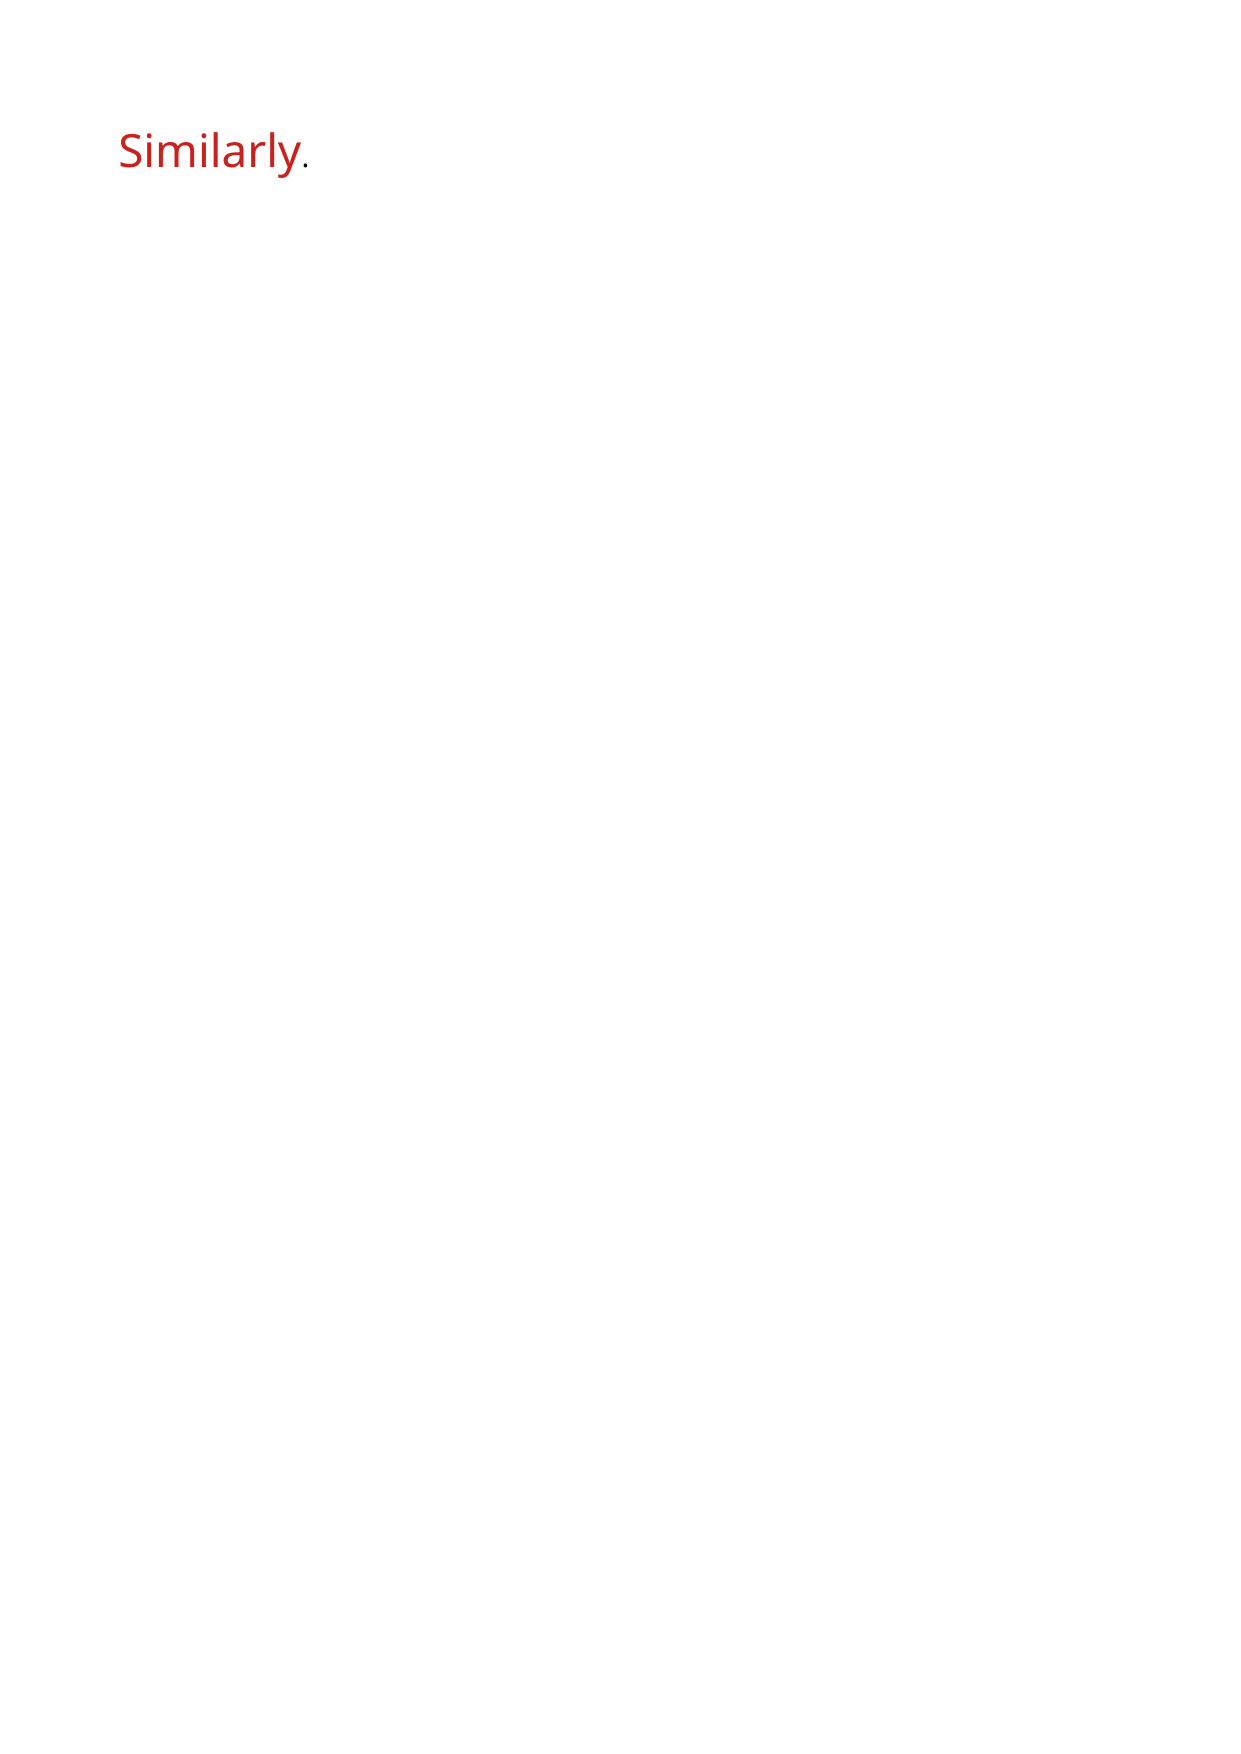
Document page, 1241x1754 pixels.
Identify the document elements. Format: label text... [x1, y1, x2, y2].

text Similarly. [118, 118, 1122, 181]
